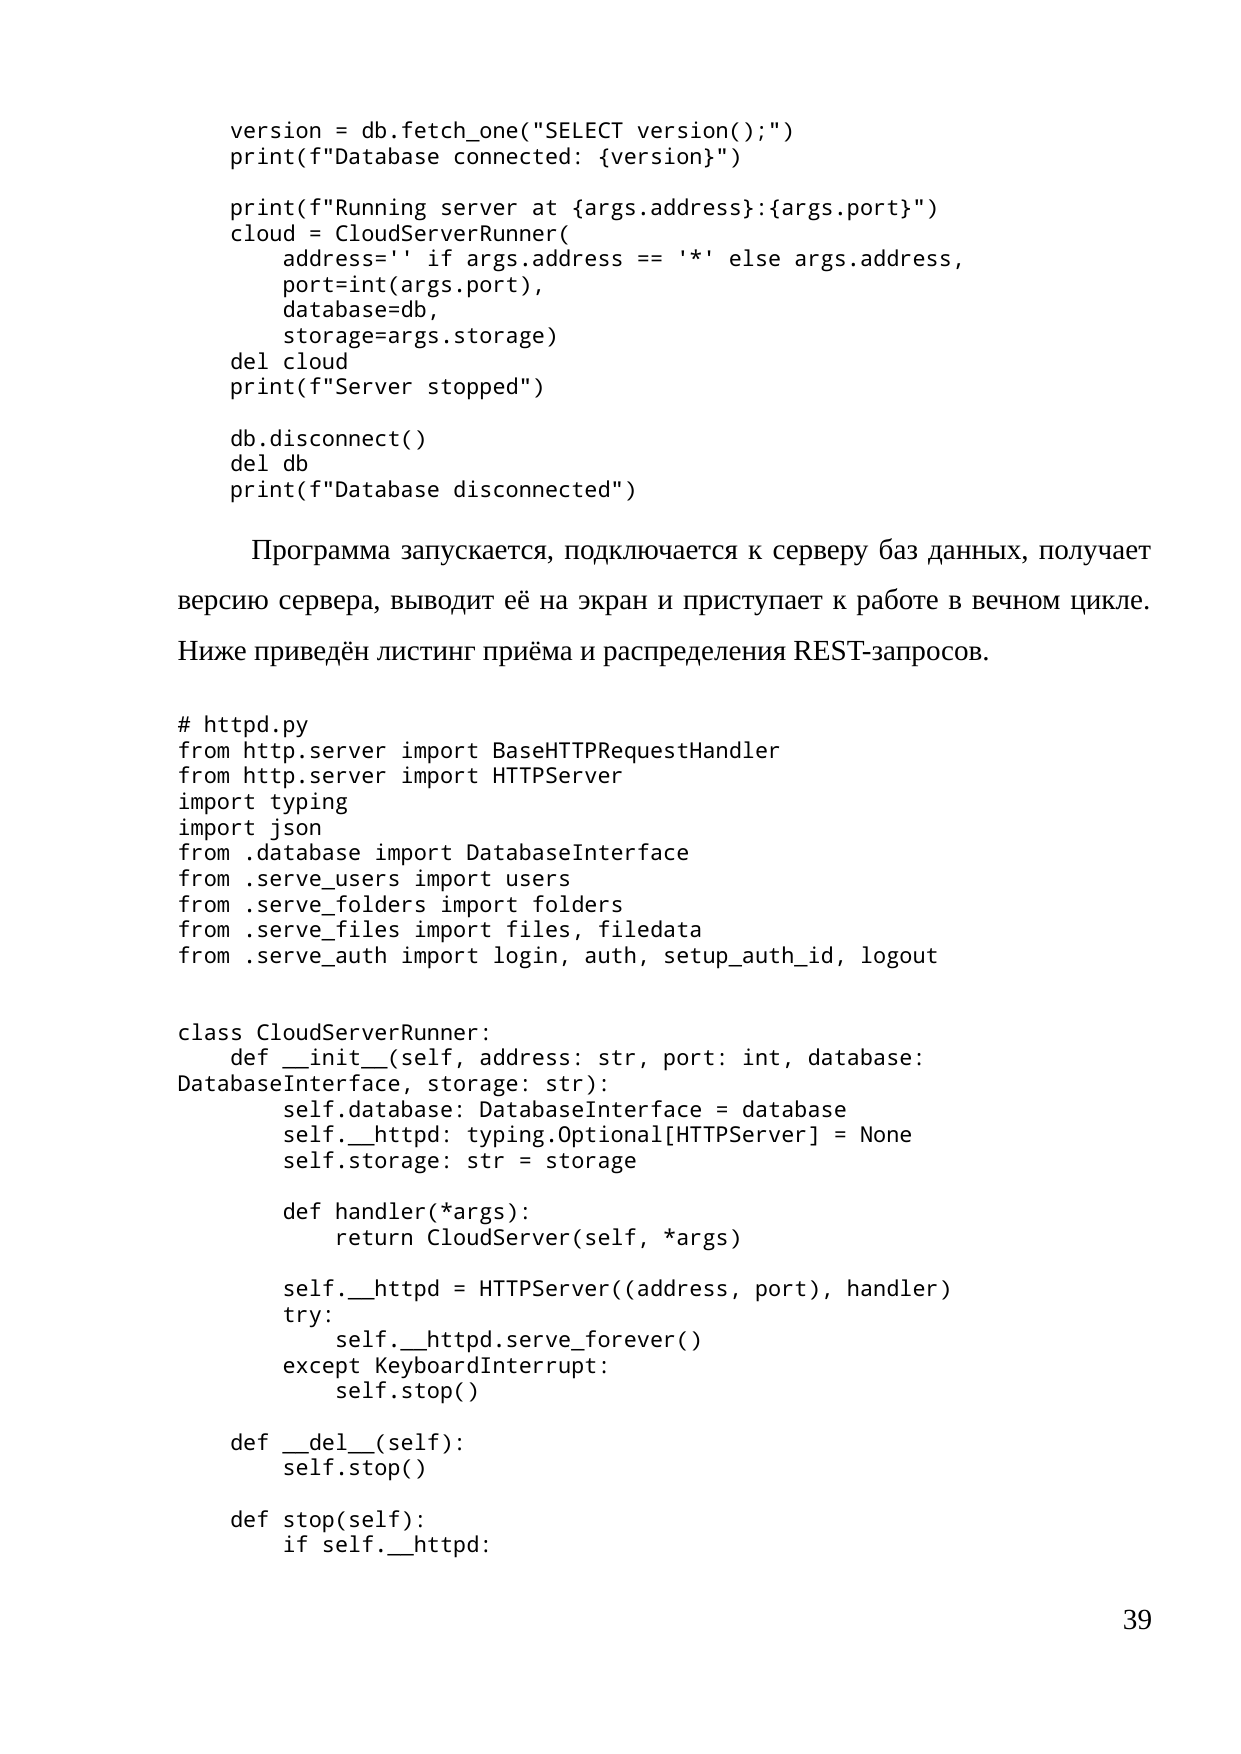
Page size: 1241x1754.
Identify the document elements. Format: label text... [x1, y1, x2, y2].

text from .serve_users import users [177, 866, 1152, 892]
text from .serve_folders import folders [177, 892, 1152, 917]
text return CloudServer(self, *args) [177, 1225, 1152, 1251]
text try: [177, 1302, 1152, 1327]
text self.stop() [177, 1456, 1152, 1481]
text self.storage: str = storage [177, 1148, 1152, 1174]
text db.disconnect() [177, 426, 1152, 451]
text self.stop() [177, 1379, 1152, 1404]
text except KeyboardInterrupt: [177, 1353, 1152, 1379]
text from http.server import BaseHTTPRequestHandler [177, 738, 1152, 764]
text print(f"Server stopped") [177, 374, 1152, 400]
text self.database: DatabaseInterface = database [177, 1097, 1152, 1122]
text print(f"Database connected: {version}") [177, 144, 1152, 169]
text from http.server import HTTPServer [177, 764, 1152, 789]
text from .serve_files import files, filedata [177, 917, 1152, 943]
text cloud = CloudServerRunner( [177, 221, 1152, 246]
text storage=args.storage) [177, 323, 1152, 349]
text address='' if args.address == '*' else args.address, [177, 246, 1152, 272]
text self.__httpd: typing.Optional[HTTPServer] = None [177, 1122, 1152, 1148]
text class CloudServerRunner: [177, 1020, 1152, 1046]
text Программа запускается, подключается к серверу баз данных, получает версию сервера, выводит её на экран и приступает к работе в вечном цикле. Ниже приведён листинг приёма и распределения REST-запросов. [177, 532, 1152, 666]
text def __init__(self, address: str, port: int, database: DatabaseInterface, storage: str): [177, 1046, 1152, 1097]
text from .database import DatabaseInterface [177, 841, 1152, 866]
text version = db.fetch_one("SELECT version();") [177, 118, 1152, 144]
text import typing [177, 789, 1152, 815]
text print(f"Database disconnected") [177, 477, 1152, 502]
text from .serve_auth import login, auth, setup_auth_id, logout [177, 943, 1152, 969]
text print(f"Running server at {args.address}:{args.port}") [177, 195, 1152, 221]
text self.__httpd = HTTPServer((address, port), handler) [177, 1276, 1152, 1302]
text import json [177, 815, 1152, 841]
text del db [177, 451, 1152, 477]
text port=int(args.port), [177, 272, 1152, 297]
text def handler(*args): [177, 1199, 1152, 1225]
text def stop(self): [177, 1507, 1152, 1532]
text # httpd.py [177, 712, 1152, 738]
text if self.__httpd: [177, 1532, 1152, 1558]
text database=db, [177, 297, 1152, 323]
text self.__httpd.serve_forever() [177, 1327, 1152, 1353]
text def __del__(self): [177, 1430, 1152, 1456]
text del cloud [177, 349, 1152, 374]
